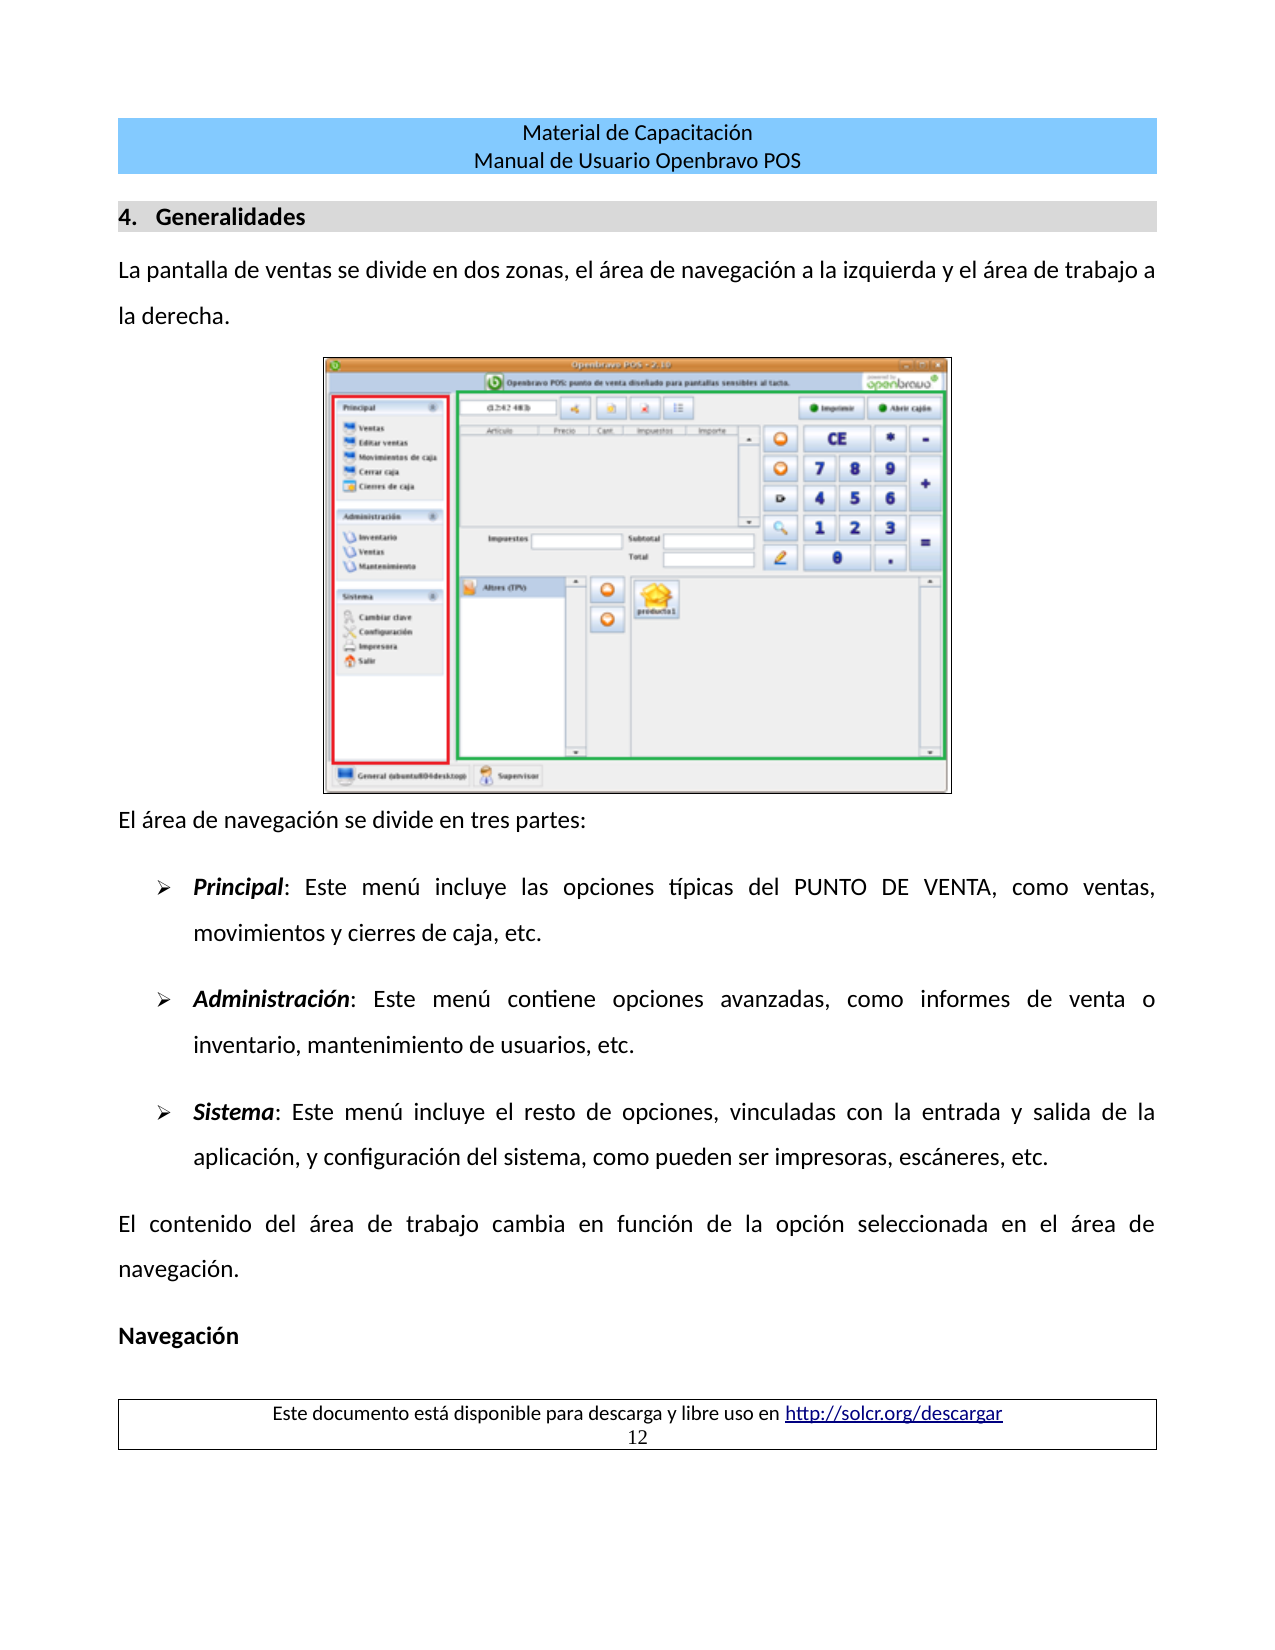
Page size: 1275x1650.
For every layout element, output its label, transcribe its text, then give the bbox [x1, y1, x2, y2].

text El área de navegación se divide en tres partes: [118, 804, 1157, 835]
list Sistema: Este menú incluye el resto de opciones, vinculadas con la entrada y salida de la aplicación, y configuración del sistema, como pueden ser impresoras, escáneres, etc. [156, 1096, 1157, 1172]
list Principal: Este menú incluye las opciones típicas del PUNTO DE VENTA, como ventas, movimientos y cierres de caja, etc. [156, 871, 1157, 947]
list Generalidades [118, 201, 1157, 232]
text La pantalla de ventas se divide en dos zonas, el área de navegación a la izquierda y el área de trabajo a la derecha. [118, 255, 1157, 331]
text El contenido del área de trabajo cambia en función de la opción seleccionada en el área de navegación. [118, 1208, 1157, 1284]
list Administración: Este menú contiene opciones avanzadas, como informes de venta o inventario, mantenimiento de usuarios, etc. [156, 983, 1157, 1059]
text Navegación [118, 1320, 1157, 1351]
